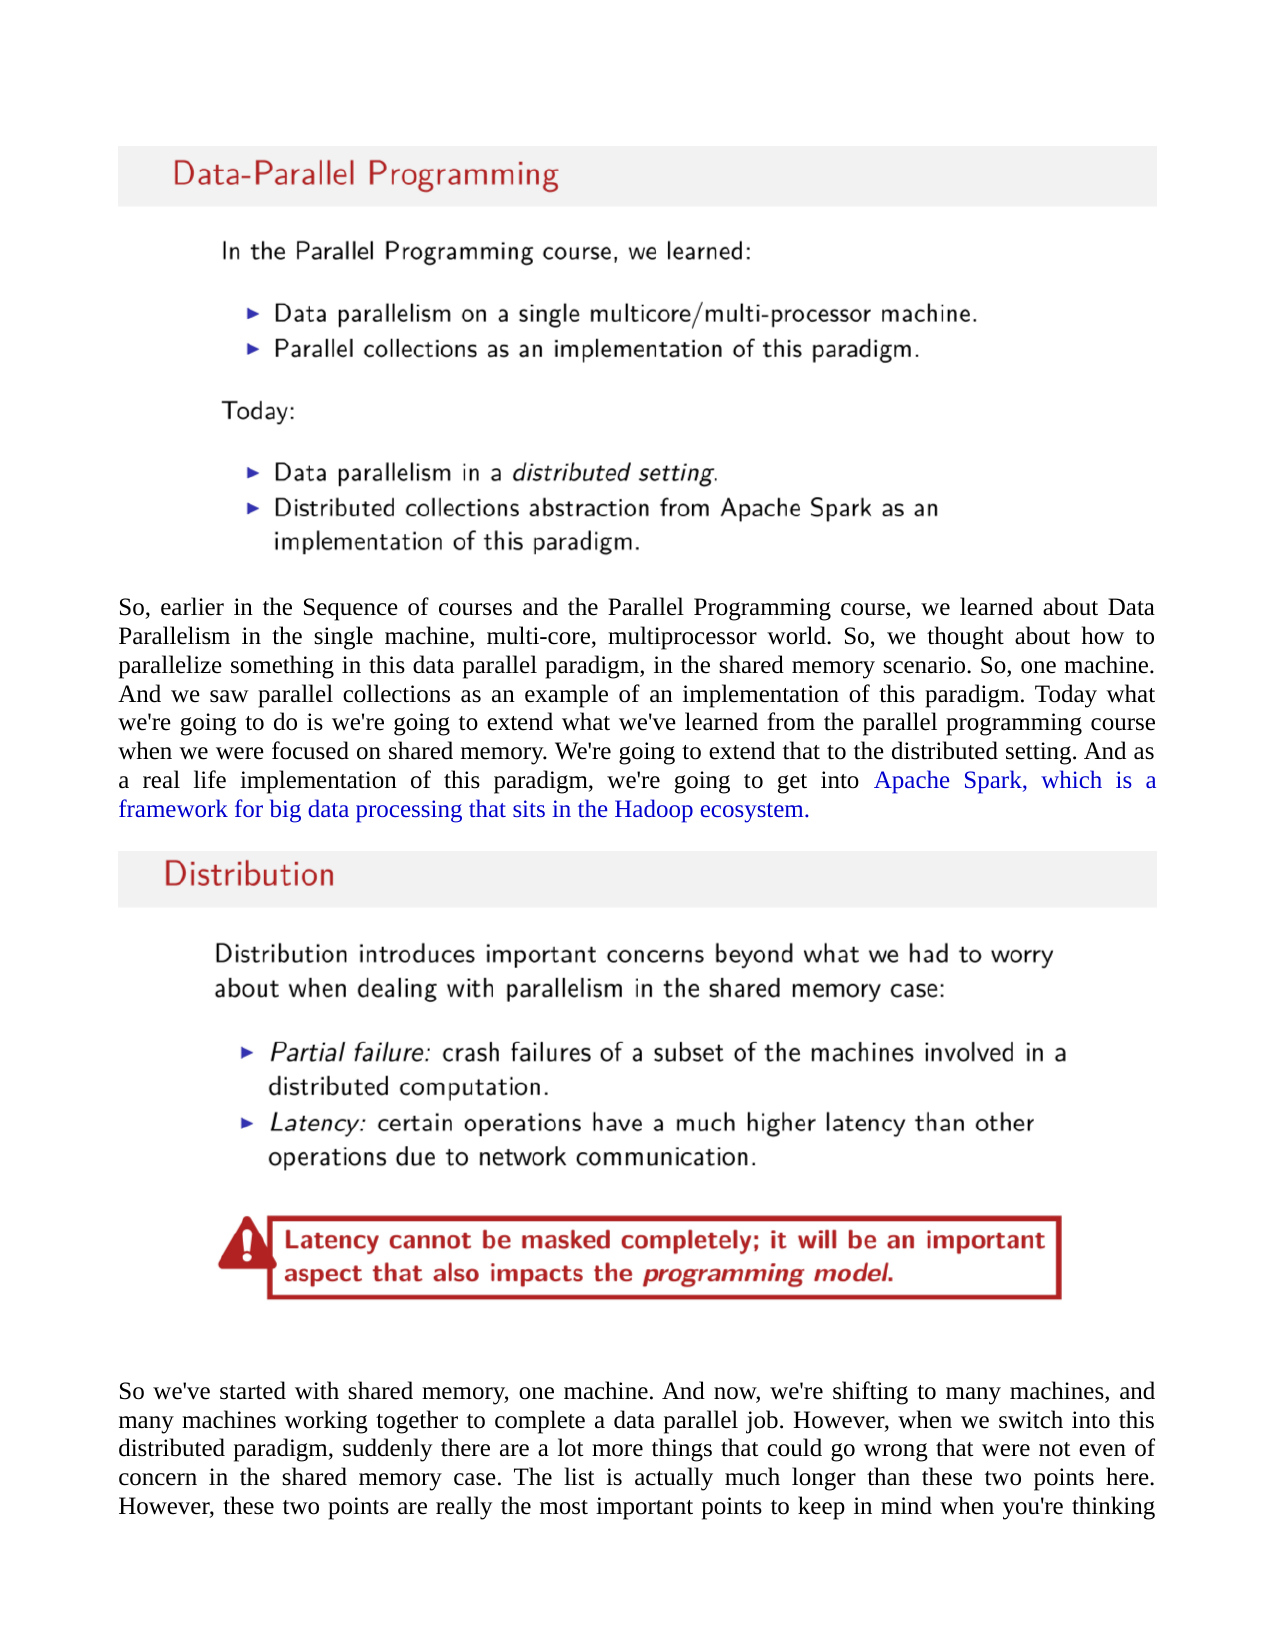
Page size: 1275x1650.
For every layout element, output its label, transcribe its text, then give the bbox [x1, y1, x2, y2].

picture [118, 146, 1157, 564]
text So we've started with shared memory, one machine. And now, we're shifting to many machines, and many machines working together to complete a data parallel job. However, when we switch into this distributed paradigm, suddenly there are a lot more things that could go wrong that were not even of concern in the shared memory case. The list is actually much longer than these two points here. However, these two points are really the most important points to keep in mind when you're thinking [118, 1376, 1157, 1520]
picture [118, 851, 1157, 1319]
text So, earlier in the Sequence of courses and the Parallel Programming course, we learned about Data Parallelism in the single machine, multi-core, multiprocessor world. So, we thought about how to parallelize something in this data parallel paradigm, in the shared memory scenario. So, one machine. And we saw parallel collections as an example of an implementation of this paradigm. Today what we're going to do is we're going to extend what we've learned from the parallel programming course when we were focused on shared memory. We're going to extend that to the distributed setting. And as a real life implementation of this paradigm, we're going to get into Apache Spark, which is a framework for big data processing that sits in the Hadoop ecosystem. [118, 592, 1157, 822]
